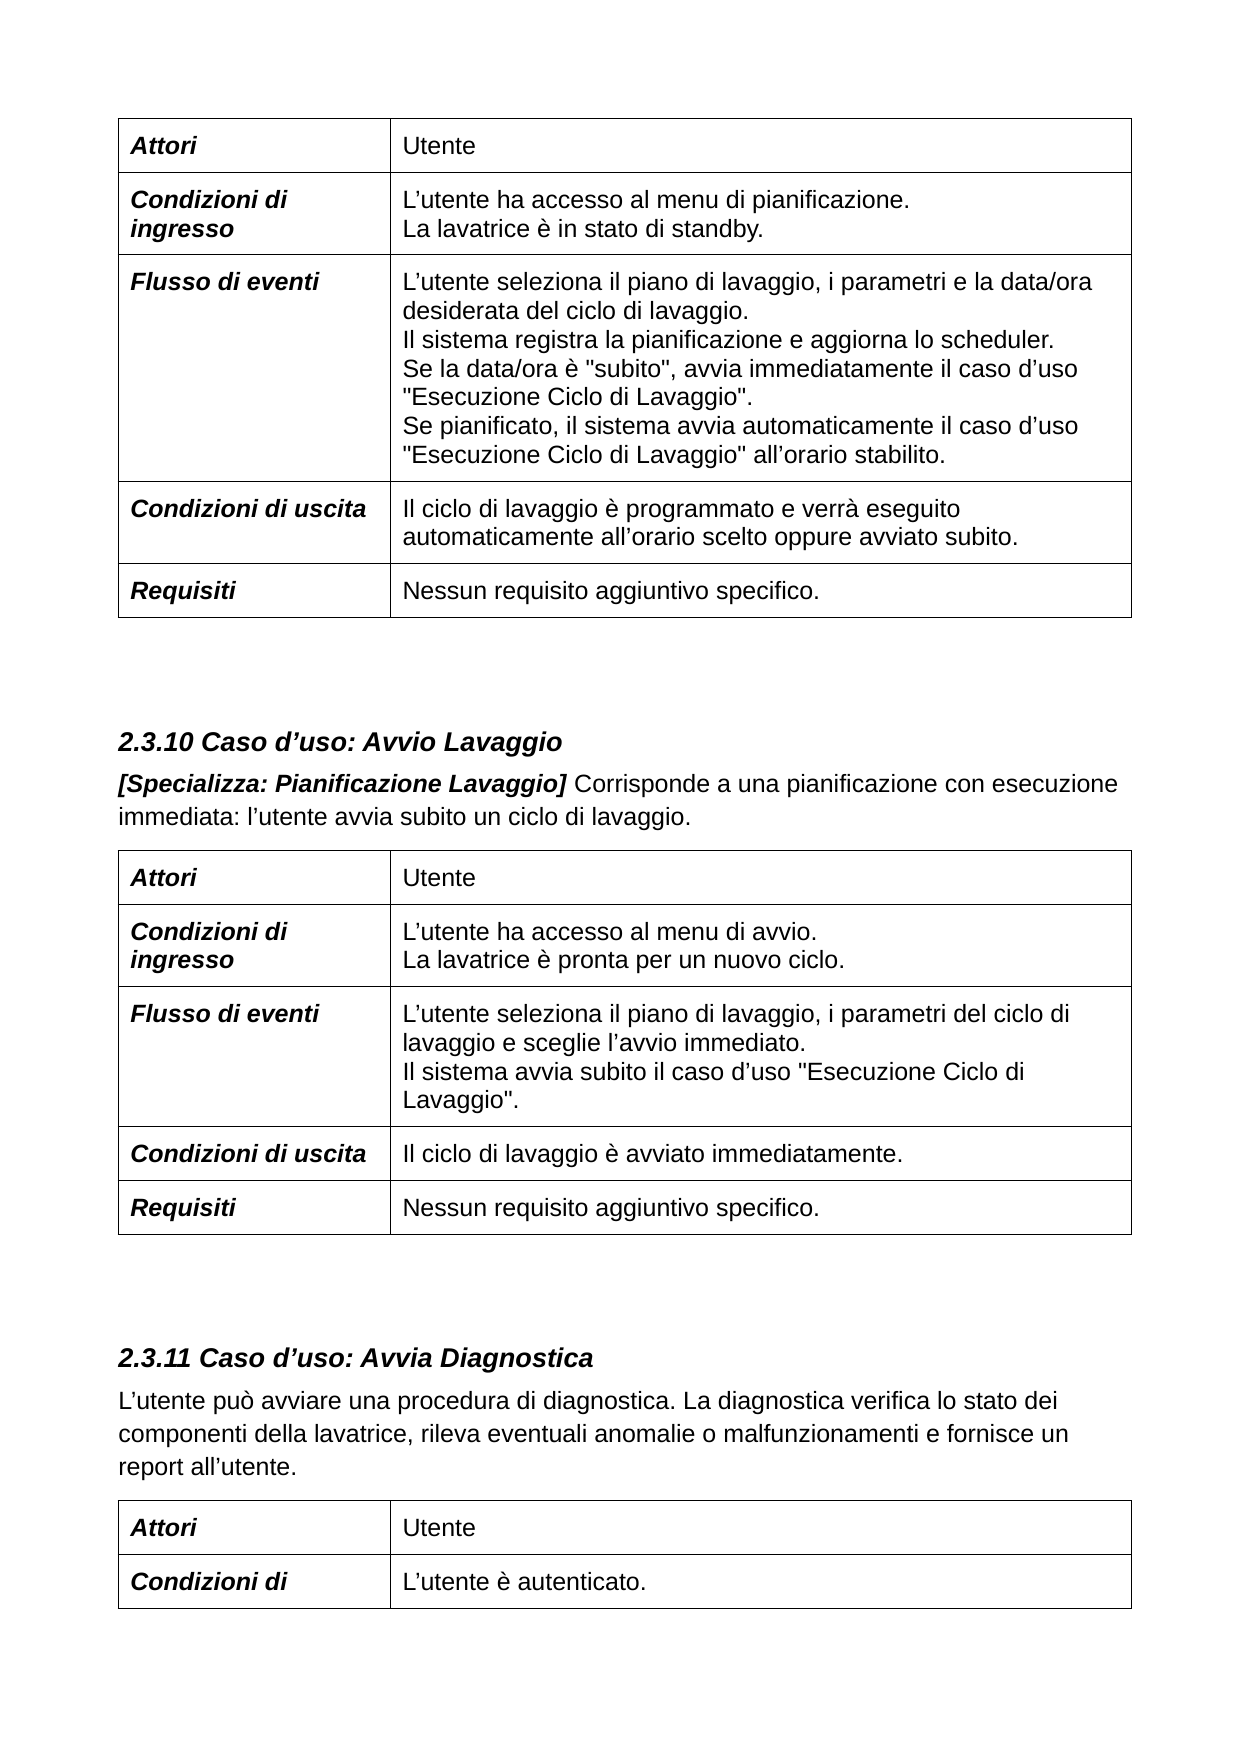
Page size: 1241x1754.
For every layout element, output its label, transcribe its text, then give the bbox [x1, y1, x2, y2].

table_cell L’utente seleziona il piano di lavaggio, i parametri e la data/ora desiderata del ciclo di lavaggio. Il sistema registra la pianificazione e aggiorna lo scheduler. Se la data/ora è "subito", avvia immediatamente il caso d’uso "Esecuzione Ciclo di Lavaggio". Se pianificato, il sistema avvia automaticamente il caso d’uso "Esecuzione Ciclo di Lavaggio" all’orario stabilito. [391, 255, 1131, 481]
table_cell Nessun requisito aggiuntivo specifico. [391, 1181, 1131, 1234]
text [Specializza: Pianificazione Lavaggio] Corrisponde a una pianificazione con esecuzione immediata: l’utente avvia subito un ciclo di lavaggio. [118, 769, 1122, 831]
table_cell Requisiti [119, 564, 390, 617]
subtitle 2.3.11 Caso d’uso: Avvia Diagnostica [118, 1342, 1122, 1374]
table_cell Condizioni di ingresso [119, 905, 390, 986]
table_cell Il ciclo di lavaggio è programmato e verrà eseguito automaticamente all’orario scelto oppure avviato subito. [391, 482, 1131, 563]
subtitle 2.3.10 Caso d’uso: Avvio Lavaggio [118, 726, 1122, 757]
table_cell Condizioni di uscita [119, 1127, 390, 1180]
table_cell Condizioni di uscita [119, 482, 390, 563]
table_cell L’utente è autenticato. [391, 1555, 1131, 1607]
table_cell L’utente ha accesso al menu di avvio. La lavatrice è pronta per un nuovo ciclo. [391, 905, 1131, 986]
table_header Attori [119, 851, 390, 904]
table_cell Requisiti [119, 1181, 390, 1234]
table_header Attori [119, 119, 390, 172]
table_header Utente [391, 851, 1131, 904]
table_cell L’utente seleziona il piano di lavaggio, i parametri del ciclo di lavaggio e sceglie l’avvio immediato. Il sistema avvia subito il caso d’uso "Esecuzione Ciclo di Lavaggio". [391, 987, 1131, 1126]
table_cell Il ciclo di lavaggio è avviato immediatamente. [391, 1127, 1131, 1180]
table_header Attori [119, 1501, 390, 1554]
table_cell Condizioni di [119, 1555, 390, 1607]
text L’utente può avviare una procedura di diagnostica. La diagnostica verifica lo stato dei componenti della lavatrice, rileva eventuali anomalie o malfunzionamenti e fornisce un report all’utente. [118, 1386, 1122, 1481]
table_cell L’utente ha accesso al menu di pianificazione. La lavatrice è in stato di standby. [391, 173, 1131, 254]
table_cell Nessun requisito aggiuntivo specifico. [391, 564, 1131, 617]
table_header Utente [391, 119, 1131, 172]
table_header Utente [391, 1501, 1131, 1554]
table_cell Flusso di eventi [119, 987, 390, 1126]
table_cell Condizioni di ingresso [119, 173, 390, 254]
table_cell Flusso di eventi [119, 255, 390, 481]
